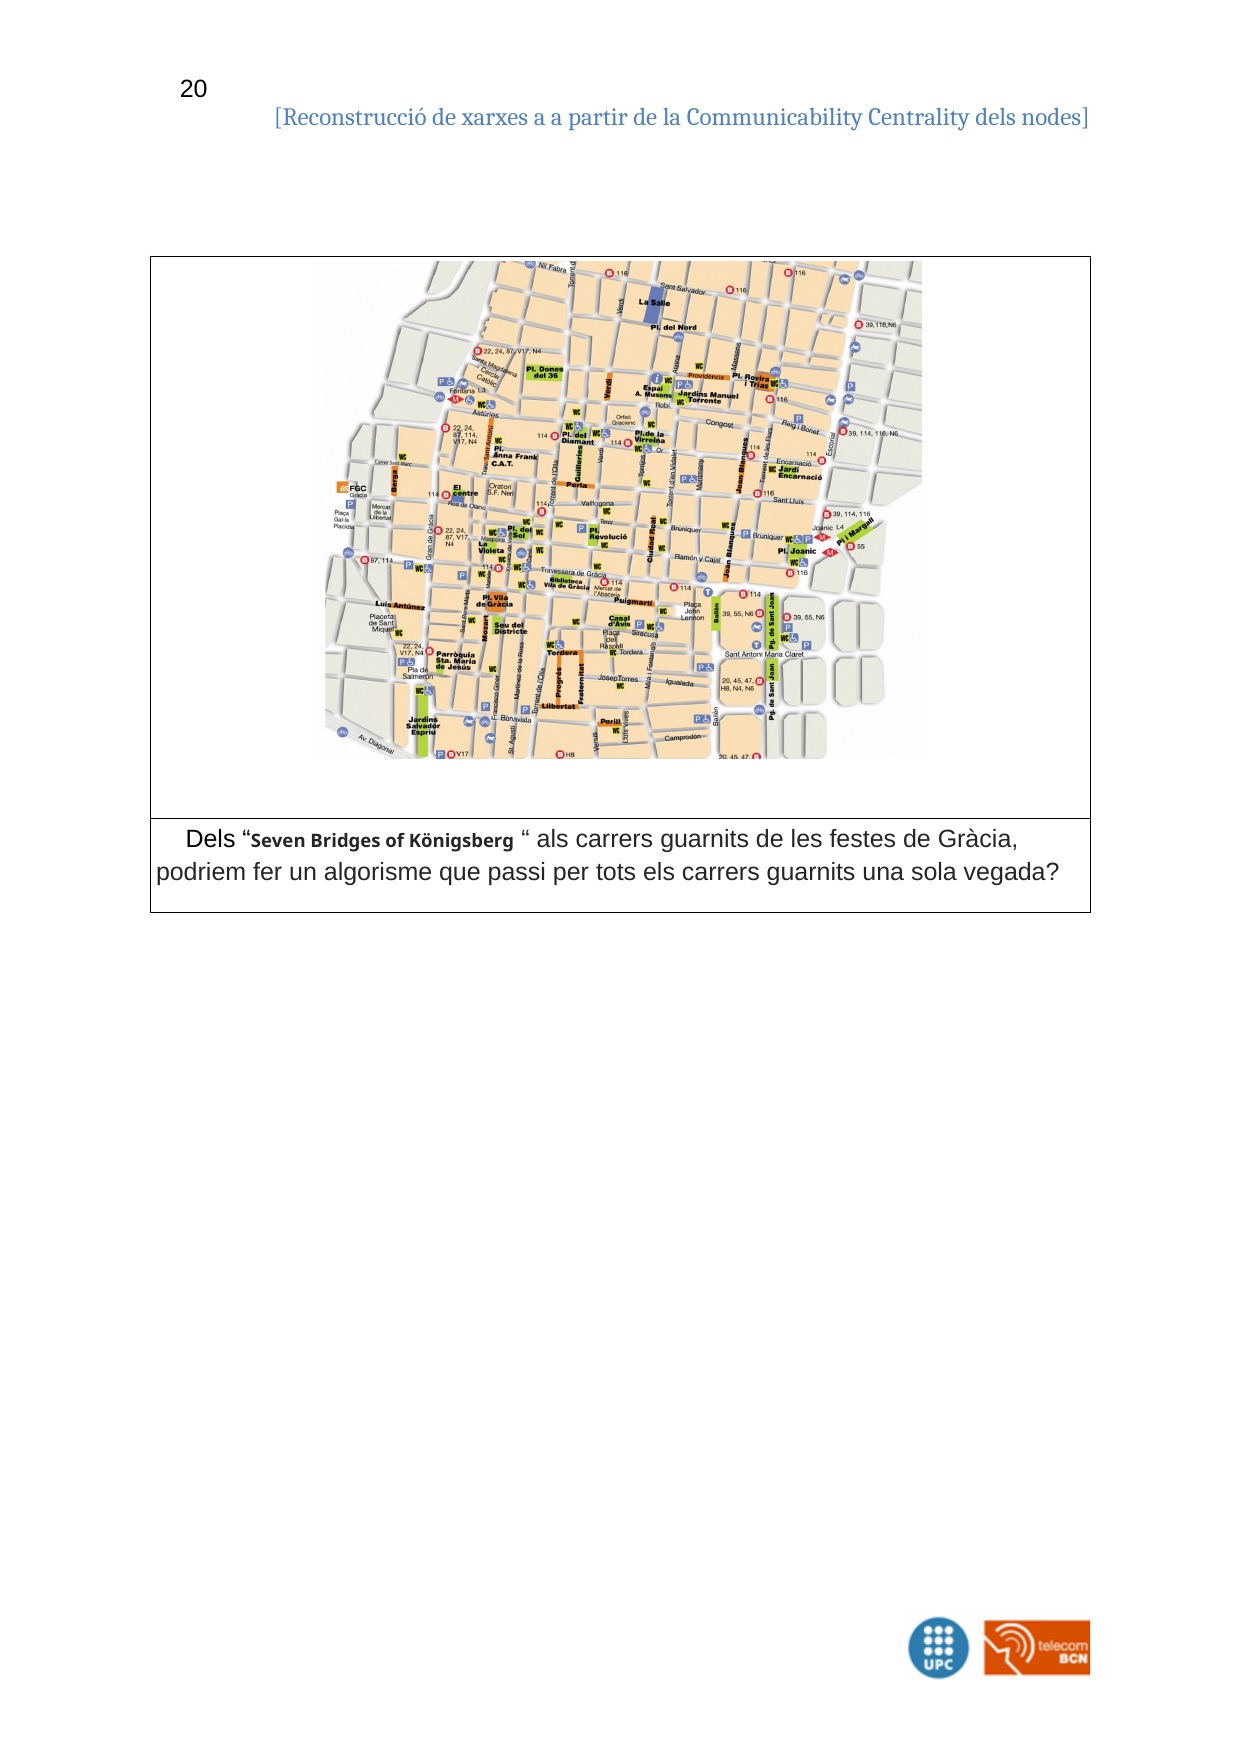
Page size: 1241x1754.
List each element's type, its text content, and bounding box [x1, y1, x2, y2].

table_header [151, 257, 1090, 818]
picture [318, 261, 922, 759]
table_cell Dels “Seven Bridges of Königsberg “ als carrers guarnits de les festes de Gràcia, podriem fer un algorisme que passi per tots els carrers guarnits una sola vegada? [151, 819, 1090, 912]
picture [904, 1614, 1091, 1681]
